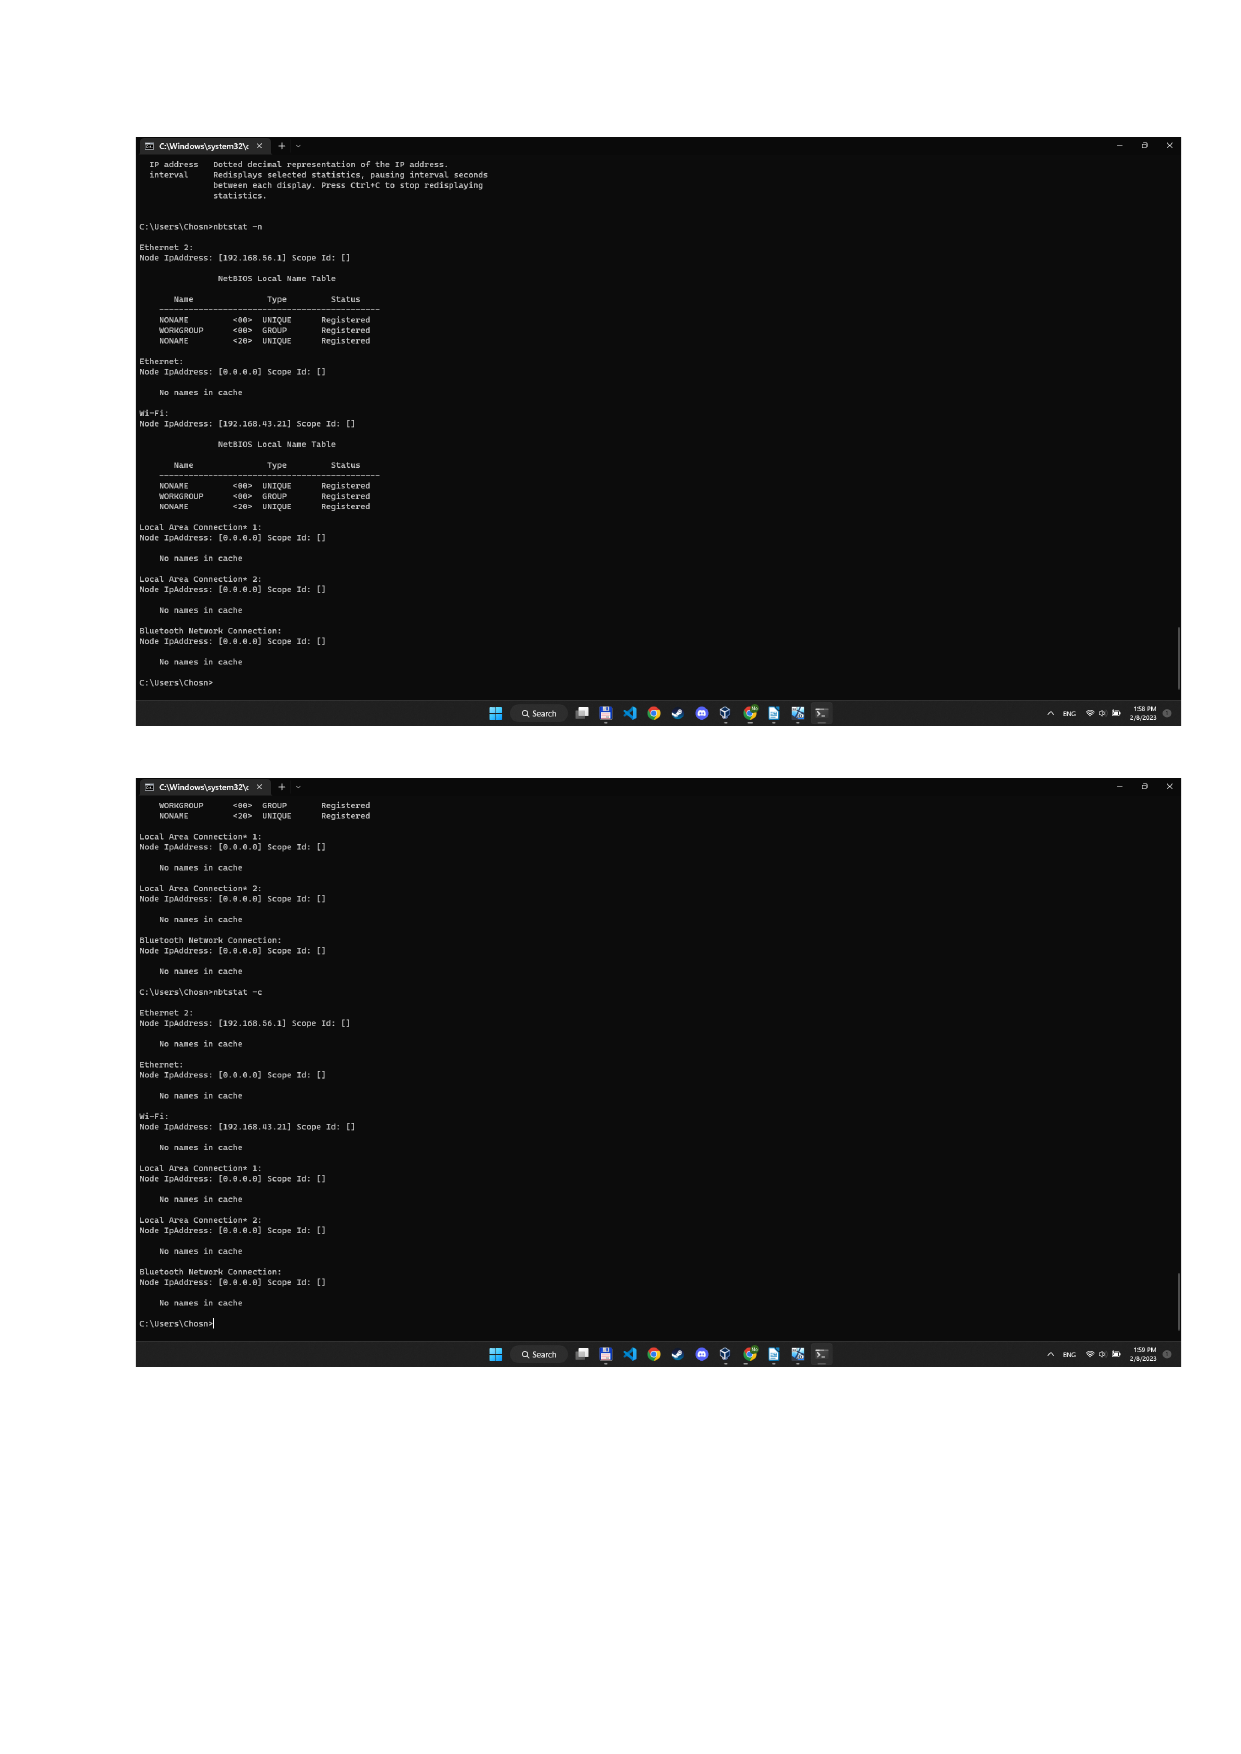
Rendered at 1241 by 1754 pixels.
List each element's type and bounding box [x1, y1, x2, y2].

picture [135, 137, 1182, 726]
picture [135, 778, 1182, 1367]
